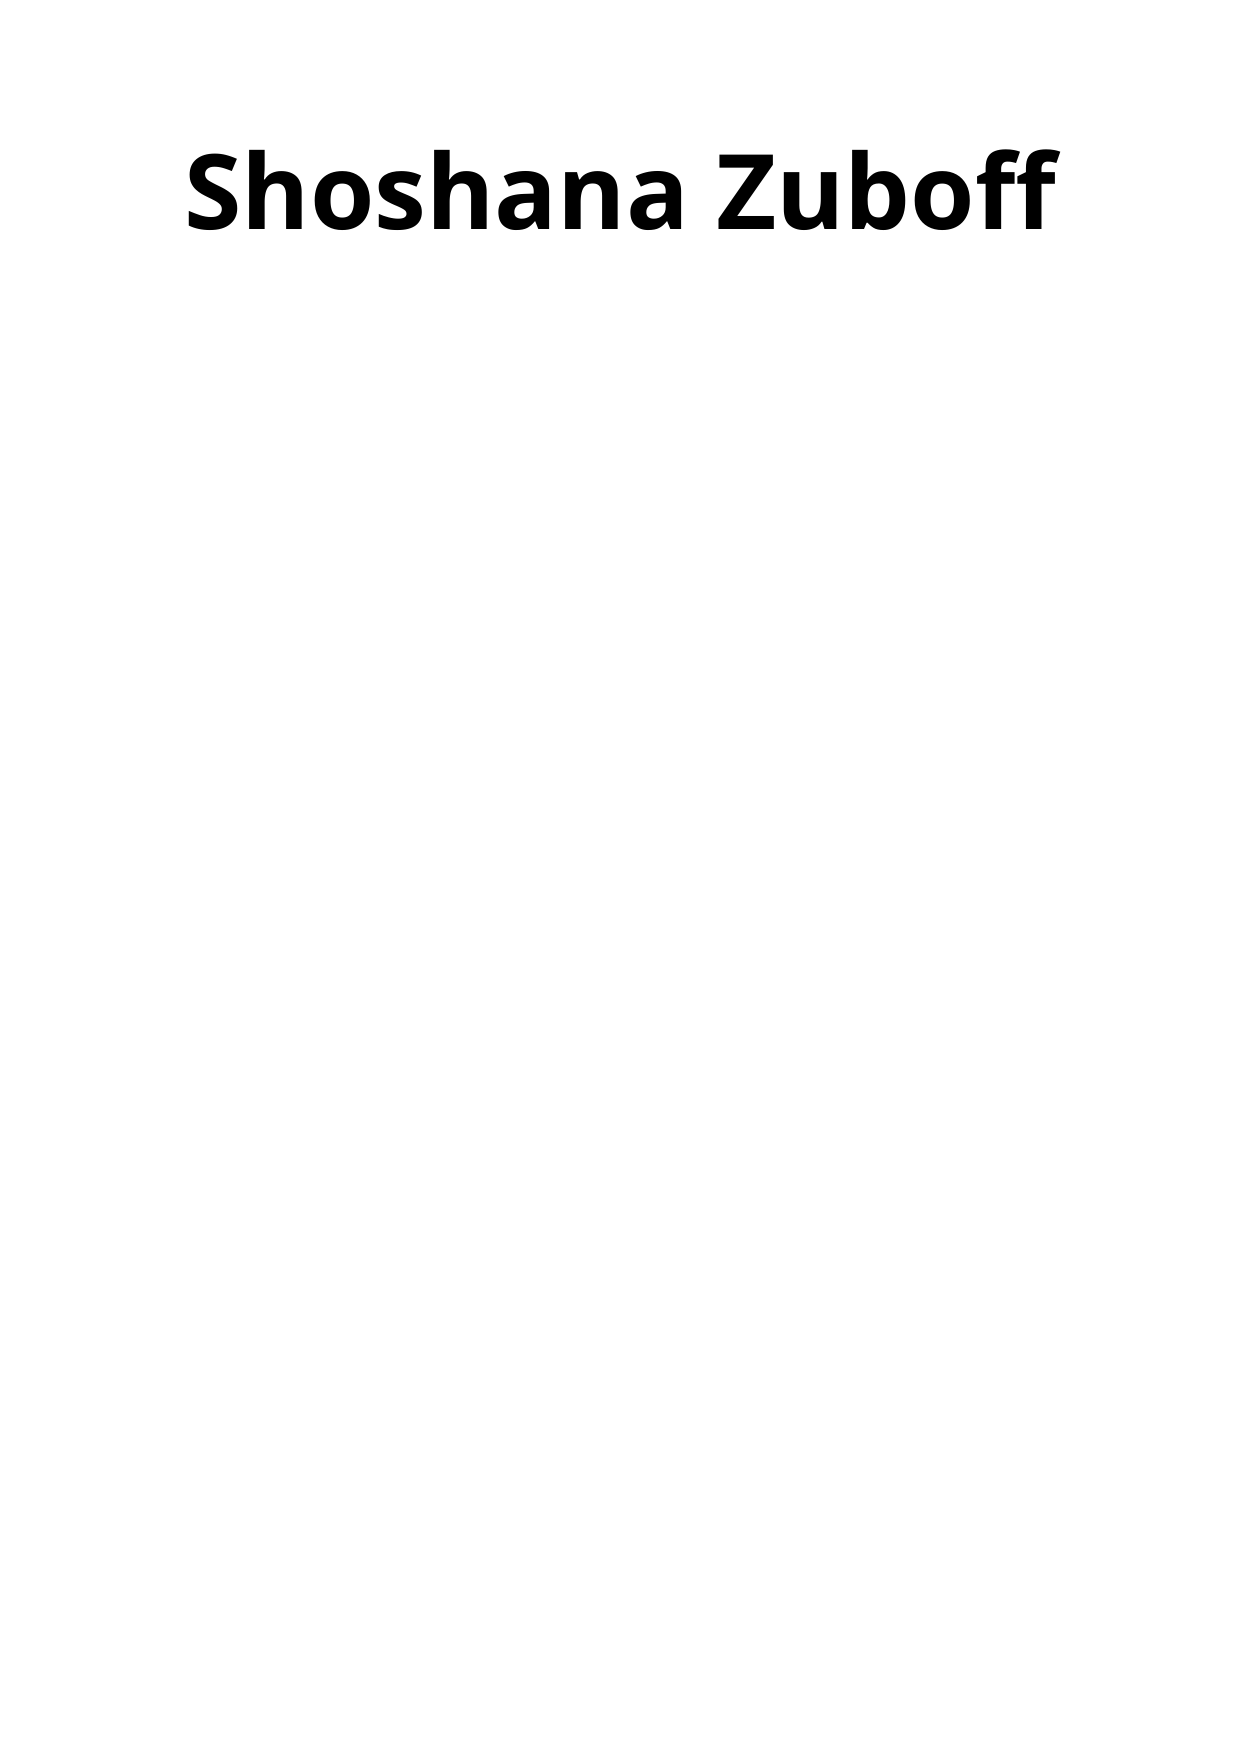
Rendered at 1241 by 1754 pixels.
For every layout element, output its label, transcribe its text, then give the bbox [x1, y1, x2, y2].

text Shoshana Zuboff [118, 118, 1122, 260]
